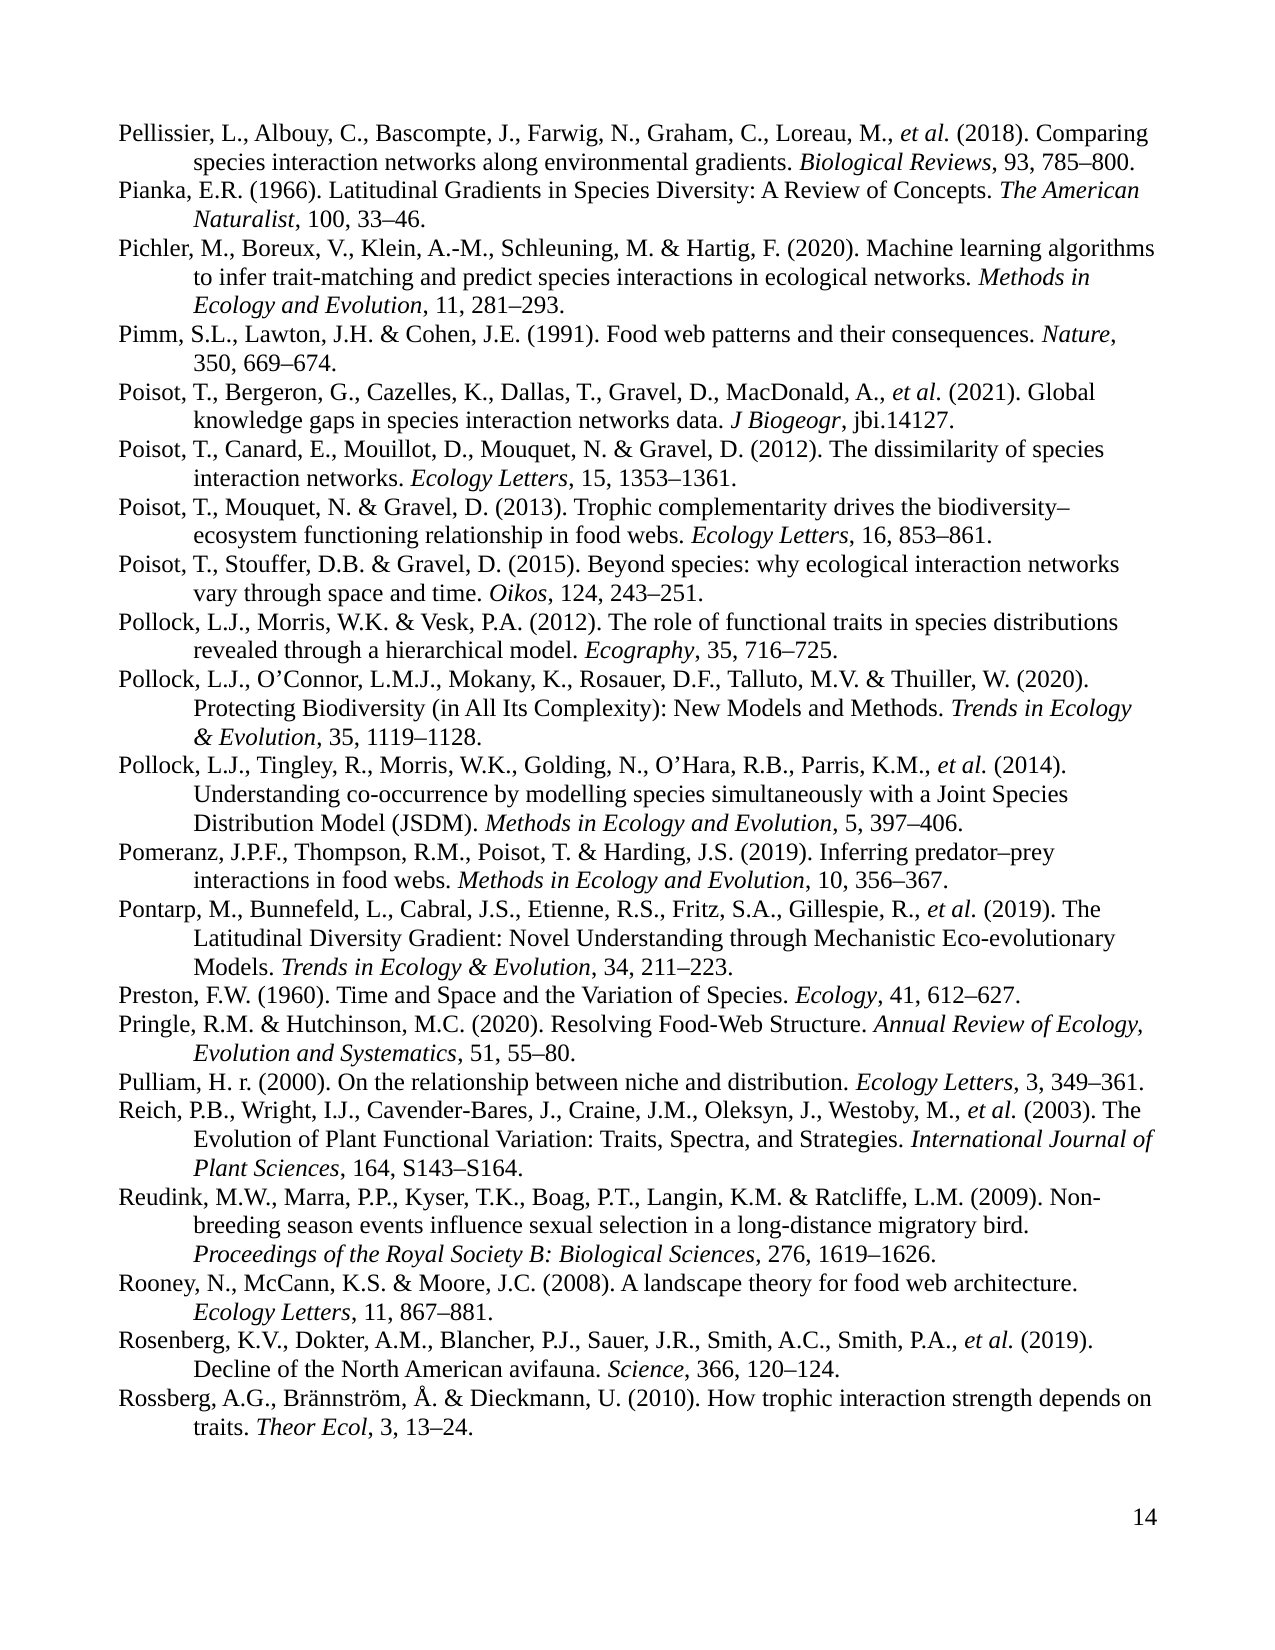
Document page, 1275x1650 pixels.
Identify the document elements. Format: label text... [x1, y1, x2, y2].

text Poisot, T., Mouquet, N. & Gravel, D. (2013). Trophic complementarity drives the biodiversity–ecosystem functioning relationship in food webs. Ecology Letters, 16, 853–861. [118, 492, 1157, 549]
text Poisot, T., Stouffer, D.B. & Gravel, D. (2015). Beyond species: why ecological interaction networks vary through space and time. Oikos, 124, 243–251. [118, 549, 1157, 607]
text Pimm, S.L., Lawton, J.H. & Cohen, J.E. (1991). Food web patterns and their consequences. Nature, 350, 669–674. [118, 319, 1157, 377]
text Pollock, L.J., O’Connor, L.M.J., Mokany, K., Rosauer, D.F., Talluto, M.V. & Thuiller, W. (2020). Protecting Biodiversity (in All Its Complexity): New Models and Methods. Trends in Ecology & Evolution, 35, 1119–1128. [118, 664, 1157, 751]
text Poisot, T., Canard, E., Mouillot, D., Mouquet, N. & Gravel, D. (2012). The dissimilarity of species interaction networks. Ecology Letters, 15, 1353–1361. [118, 434, 1157, 492]
text Rosenberg, K.V., Dokter, A.M., Blancher, P.J., Sauer, J.R., Smith, A.C., Smith, P.A., et al. (2019). Decline of the North American avifauna. Science, 366, 120–124. [118, 1326, 1157, 1383]
text Pomeranz, J.P.F., Thompson, R.M., Poisot, T. & Harding, J.S. (2019). Inferring predator–prey interactions in food webs. Methods in Ecology and Evolution, 10, 356–367. [118, 837, 1157, 894]
text Reudink, M.W., Marra, P.P., Kyser, T.K., Boag, P.T., Langin, K.M. & Ratcliffe, L.M. (2009). Non-breeding season events influence sexual selection in a long-distance migratory bird. Proceedings of the Royal Society B: Biological Sciences, 276, 1619–1626. [118, 1182, 1157, 1268]
text Preston, F.W. (1960). Time and Space and the Variation of Species. Ecology, 41, 612–627. [118, 981, 1157, 1009]
text Pringle, R.M. & Hutchinson, M.C. (2020). Resolving Food-Web Structure. Annual Review of Ecology, Evolution and Systematics, 51, 55–80. [118, 1009, 1157, 1067]
text Rooney, N., McCann, K.S. & Moore, J.C. (2008). A landscape theory for food web architecture. Ecology Letters, 11, 867–881. [118, 1268, 1157, 1326]
text Pianka, E.R. (1966). Latitudinal Gradients in Species Diversity: A Review of Concepts. The American Naturalist, 100, 33–46. [118, 176, 1157, 233]
text Pichler, M., Boreux, V., Klein, A.-M., Schleuning, M. & Hartig, F. (2020). Machine learning algorithms to infer trait-matching and predict species interactions in ecological networks. Methods in Ecology and Evolution, 11, 281–293. [118, 233, 1157, 319]
text Pontarp, M., Bunnefeld, L., Cabral, J.S., Etienne, R.S., Fritz, S.A., Gillespie, R., et al. (2019). The Latitudinal Diversity Gradient: Novel Understanding through Mechanistic Eco-evolutionary Models. Trends in Ecology & Evolution, 34, 211–223. [118, 894, 1157, 981]
text Pollock, L.J., Tingley, R., Morris, W.K., Golding, N., O’Hara, R.B., Parris, K.M., et al. (2014). Understanding co-occurrence by modelling species simultaneously with a Joint Species Distribution Model (JSDM). Methods in Ecology and Evolution, 5, 397–406. [118, 751, 1157, 837]
text Poisot, T., Bergeron, G., Cazelles, K., Dallas, T., Gravel, D., MacDonald, A., et al. (2021). Global knowledge gaps in species interaction networks data. J Biogeogr, jbi.14127. [118, 377, 1157, 434]
text Pollock, L.J., Morris, W.K. & Vesk, P.A. (2012). The role of functional traits in species distributions revealed through a hierarchical model. Ecography, 35, 716–725. [118, 607, 1157, 664]
text Rossberg, A.G., Brännström, Å. & Dieckmann, U. (2010). How trophic interaction strength depends on traits. Theor Ecol, 3, 13–24. [118, 1383, 1157, 1441]
text Pulliam, H. r. (2000). On the relationship between niche and distribution. Ecology Letters, 3, 349–361. [118, 1067, 1157, 1096]
text Reich, P.B., Wright, I.J., Cavender‐Bares, J., Craine, J.M., Oleksyn, J., Westoby, M., et al. (2003). The Evolution of Plant Functional Variation: Traits, Spectra, and Strategies. International Journal of Plant Sciences, 164, S143–S164. [118, 1096, 1157, 1182]
text Pellissier, L., Albouy, C., Bascompte, J., Farwig, N., Graham, C., Loreau, M., et al. (2018). Comparing species interaction networks along environmental gradients. Biological Reviews, 93, 785–800. [118, 118, 1157, 176]
